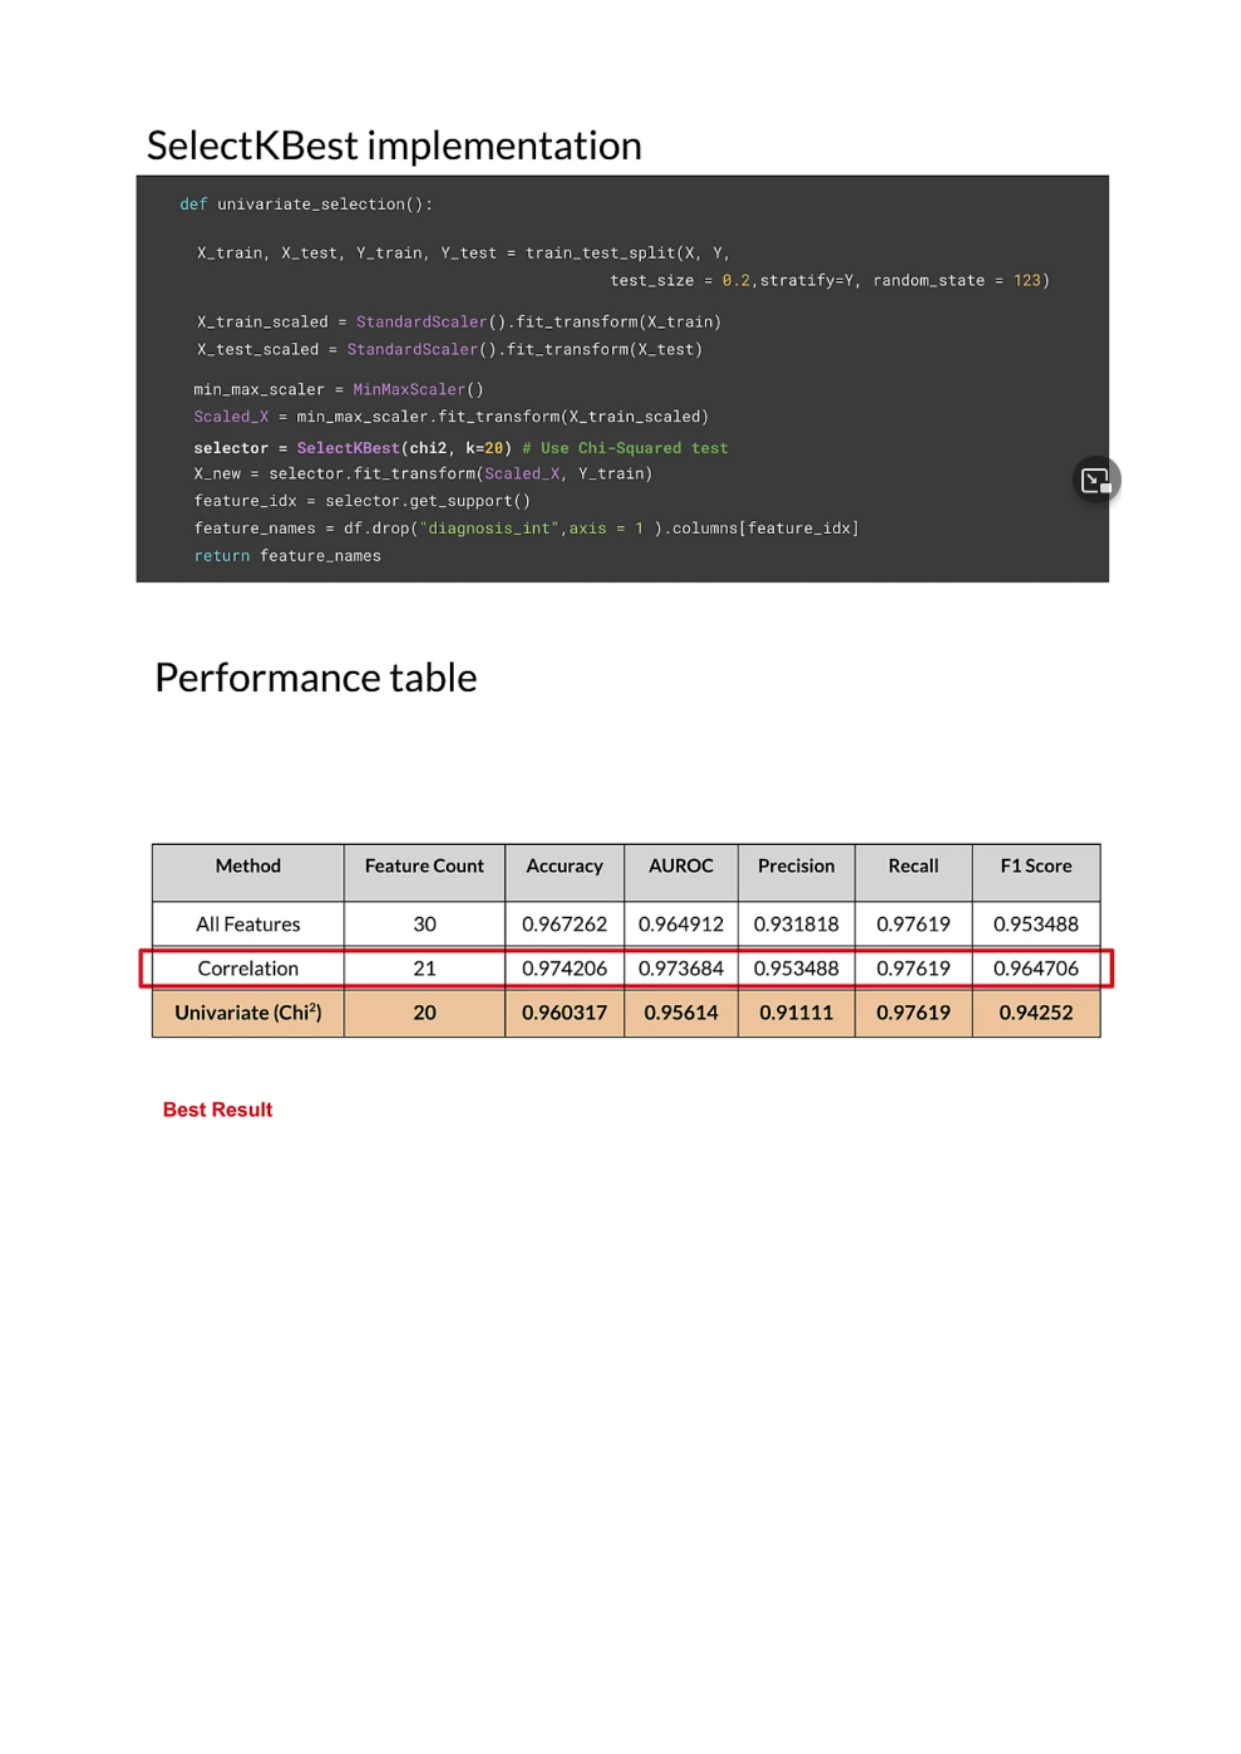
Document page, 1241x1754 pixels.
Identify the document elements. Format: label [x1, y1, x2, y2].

picture [118, 118, 1123, 594]
picture [118, 650, 1123, 1130]
